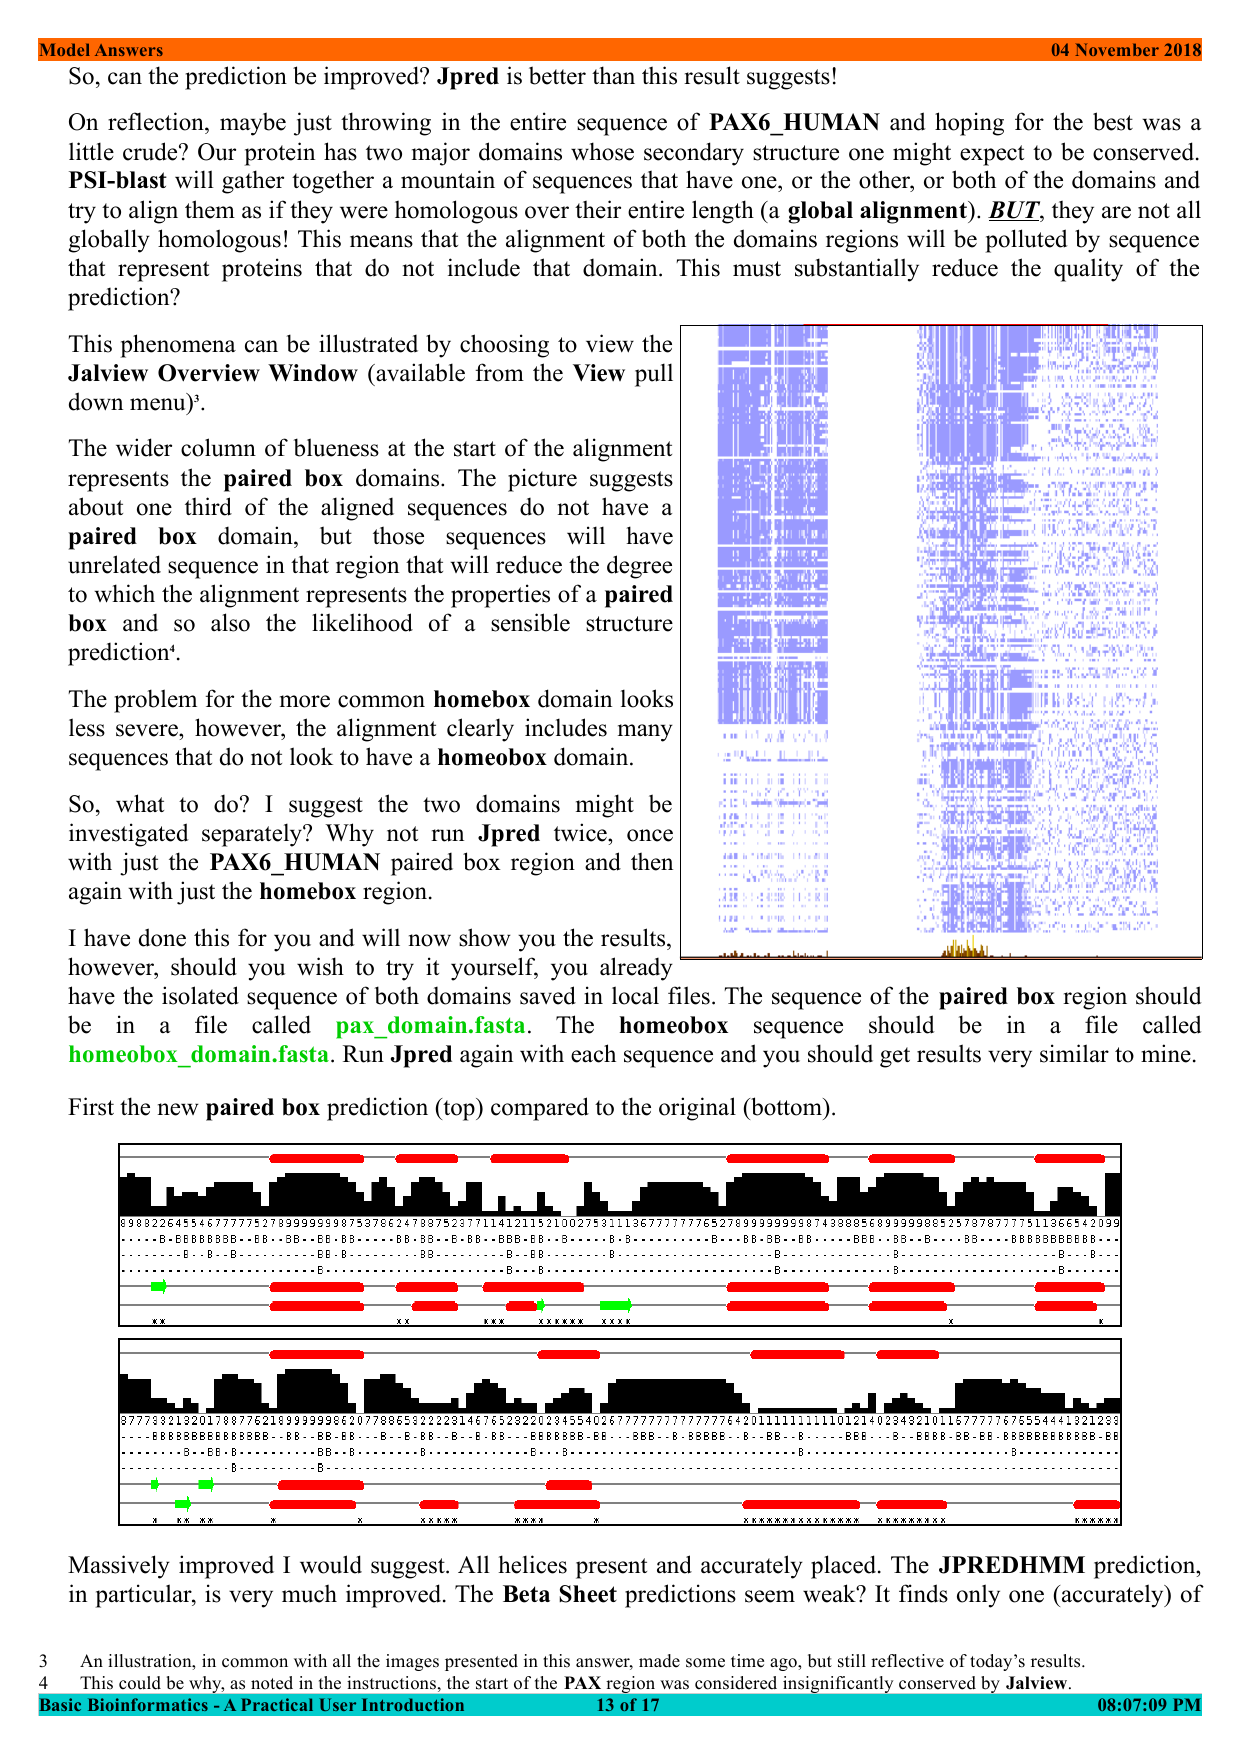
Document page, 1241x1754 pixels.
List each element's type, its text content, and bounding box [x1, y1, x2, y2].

text Massively improved I would suggest. All helices present and accurately placed. The JPREDHMM prediction, in particular, is very much improved. The Beta Sheet predictions seem weak? It finds only one (accurately) of [68, 1144, 1202, 1608]
picture [120, 1340, 1120, 1524]
text So, what to do? I suggest the two domains might be investigated separately? Why not run Jpred twice, once with just the PAX6_HUMAN paired box region and then again with just the homebox region. [68, 788, 679, 905]
text This could be why, as noted in the instructions, the start of the PAX region was considered insignificantly conserved by Jalview. [38, 1671, 1202, 1693]
picture [120, 1145, 1120, 1325]
text The problem for the more common homebox domain looks less severe, however, the alignment clearly includes many sequences that do not look to have a homeobox domain. [68, 683, 679, 771]
text This phenomena can be illustrated by choosing to view the Jalview Overview Window (available from the View pull down menu). [68, 328, 679, 416]
text An illustration, in common with all the images presented in this answer, made some time ago, but still reflective of today’s results. [38, 1649, 1202, 1671]
text On reflection, maybe just throwing in the entire sequence of PAX6_HUMAN and hoping for the best was a little crude? Our protein has two major domains whose secondary structure one might expect to be conserved. PSI-blast will gather together a mountain of sequences that have one, or the other, or both of the domains and try to align them as if they were homologous over their entire length (a global alignment). BUT, they are not all globally homologous! This means that the alignment of both the domains regions will be polluted by sequence that represent proteins that do not include that domain. This must substantially reduce the quality of the prediction? [68, 107, 1202, 311]
picture [681, 326, 1202, 959]
text The wider column of blueness at the start of the alignment represents the paired box domains. The picture suggests about one third of the aligned sequences do not have a paired box domain, but those sequences will have unrelated sequence in that region that will reduce the degree to which the alignment represents the properties of a paired box and so also the likelihood of a sensible structure prediction. [68, 433, 679, 666]
text First the new paired box prediction (top) compared to the original (bottom). [68, 1091, 1202, 1120]
text So, can the prediction be improved? Jpred is better than this result suggests! [68, 61, 1202, 89]
text I have done this for you and will now show you the results, however, should you wish to try it yourself, you already have the isolated sequence of both domains saved in local files. The sequence of the paired box region should be in a file called pax_domain.fasta. The homeobox sequence should be in a file called homeobox_domain.fasta. Run Jpred again with each sequence and you should get results very similar to mine. [68, 922, 1202, 1068]
